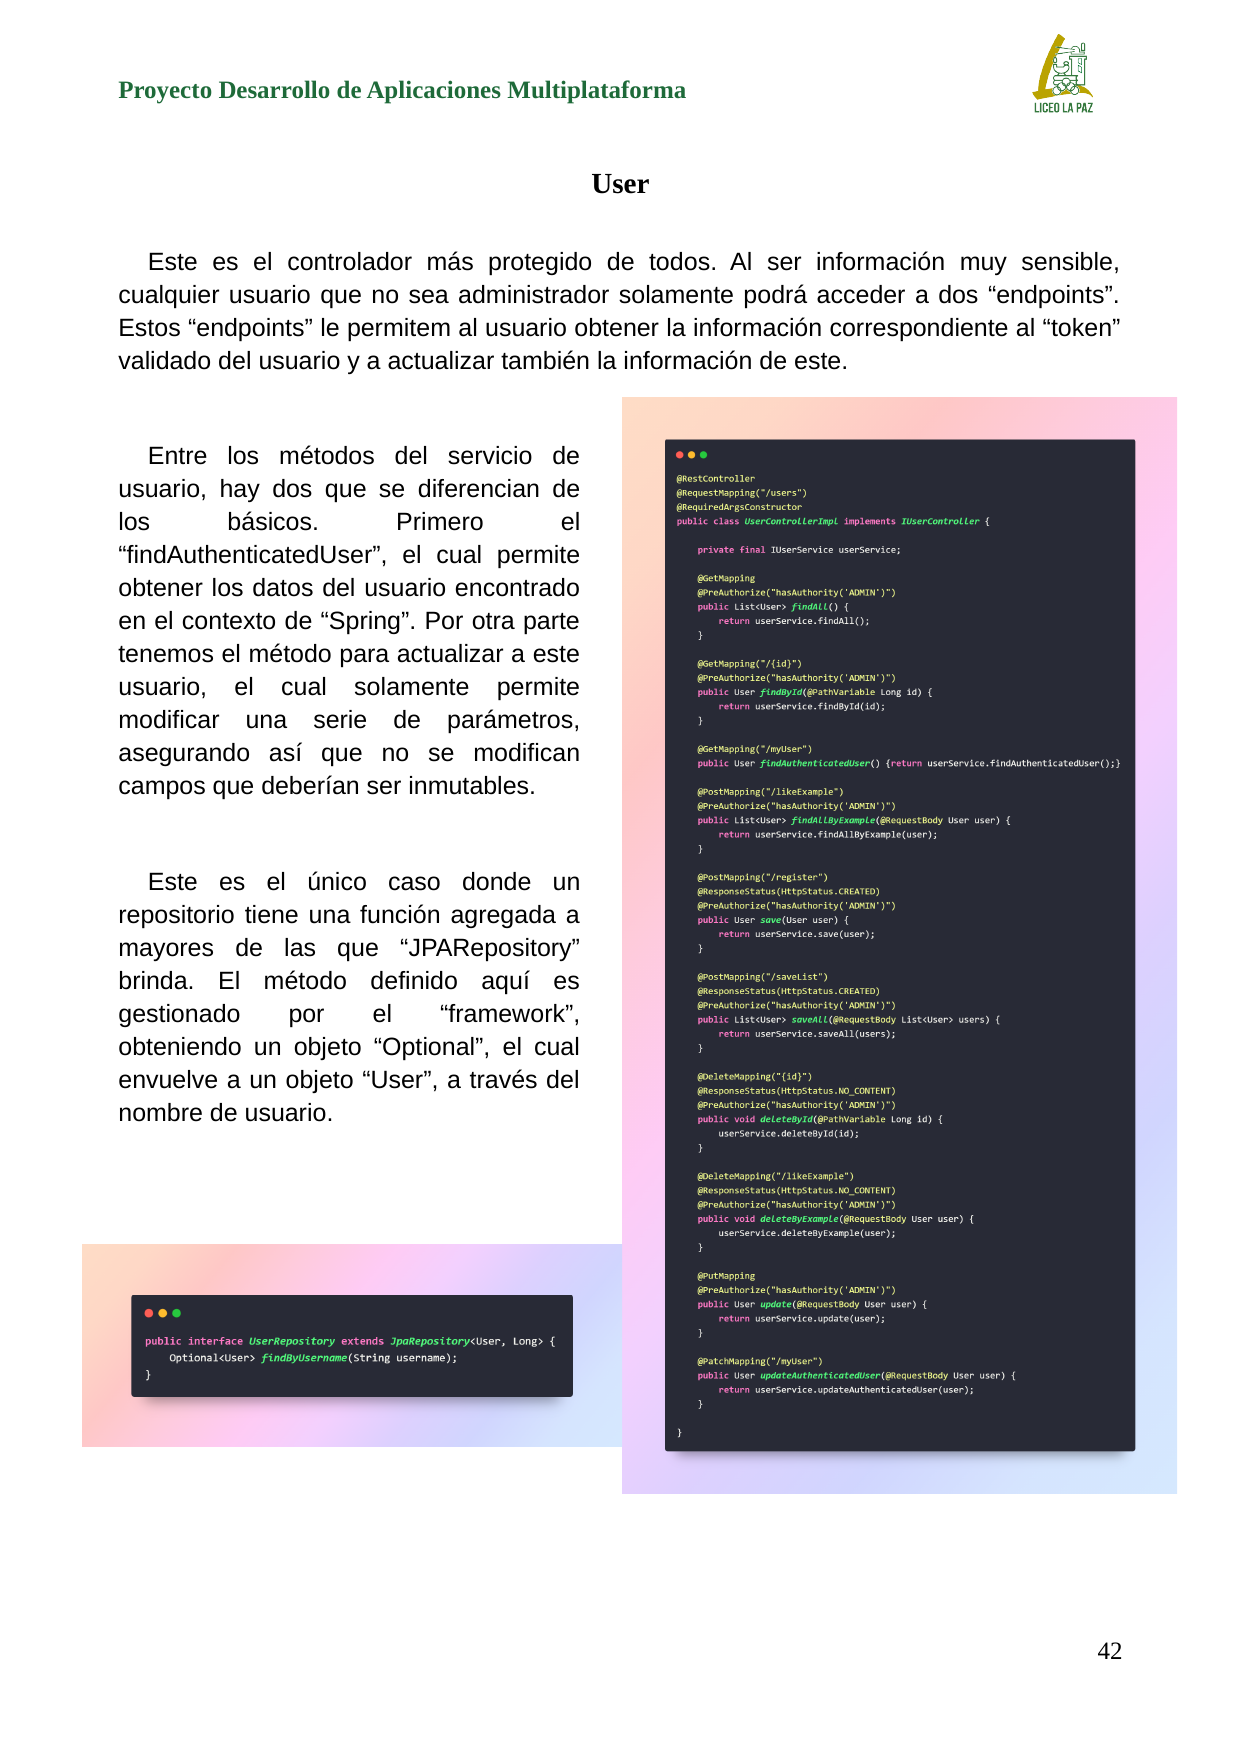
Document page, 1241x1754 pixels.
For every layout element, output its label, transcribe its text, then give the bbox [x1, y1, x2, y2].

text Este es el único caso donde un repositorio tiene una función agregada a mayores de las que “JPARepository” brinda. El método definido aquí es gestionado por el “framework”, obteniendo un objeto “Optional”, el cual envuelve a un objeto “User”, a través del nombre de usuario. [118, 867, 622, 1126]
picture [82, 397, 1178, 1494]
text Este es el controlador más protegido de todos. Al ser información muy sensible, cualquier usuario que no sea administrador solamente podrá acceder a dos “endpoints”. Estos “endpoints” le permitem al usuario obtener la información correspondiente al “token” validado del usuario y a actualizar también la información de este. [118, 247, 1122, 375]
text Entre los métodos del servicio de usuario, hay dos que se diferencian de los básicos. Primero el “findAuthenticatedUser”, el cual permite obtener los datos del usuario encontrado en el contexto de “Spring”. Por otra parte tenemos el método para actualizar a este usuario, el cual solamente permite modificar una serie de parámetros, asegurando así que no se modifican campos que deberían ser inmutables. [118, 441, 622, 800]
picture [1025, 26, 1100, 121]
subtitle User [118, 166, 1122, 199]
